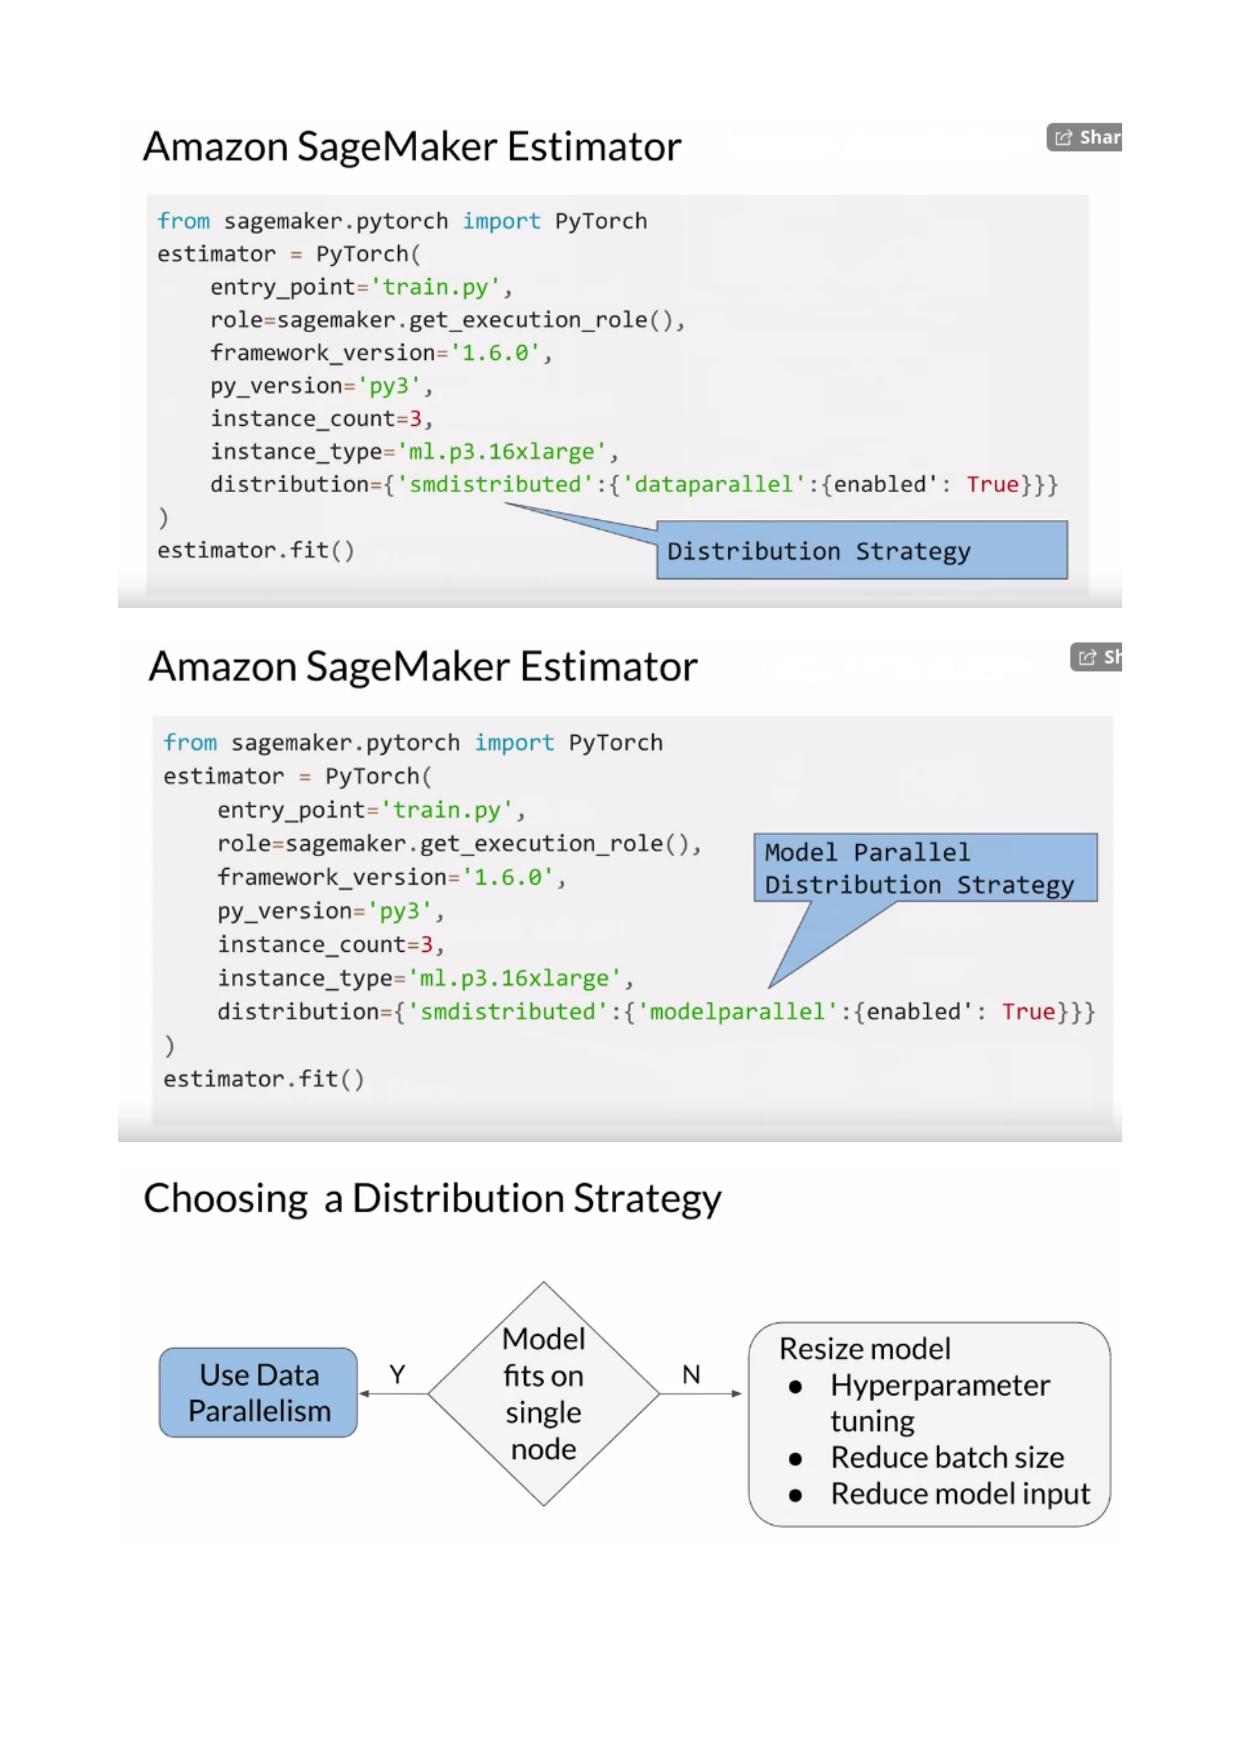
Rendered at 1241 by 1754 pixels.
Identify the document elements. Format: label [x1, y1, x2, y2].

picture [118, 1170, 1123, 1543]
picture [118, 636, 1123, 1142]
picture [118, 118, 1123, 608]
